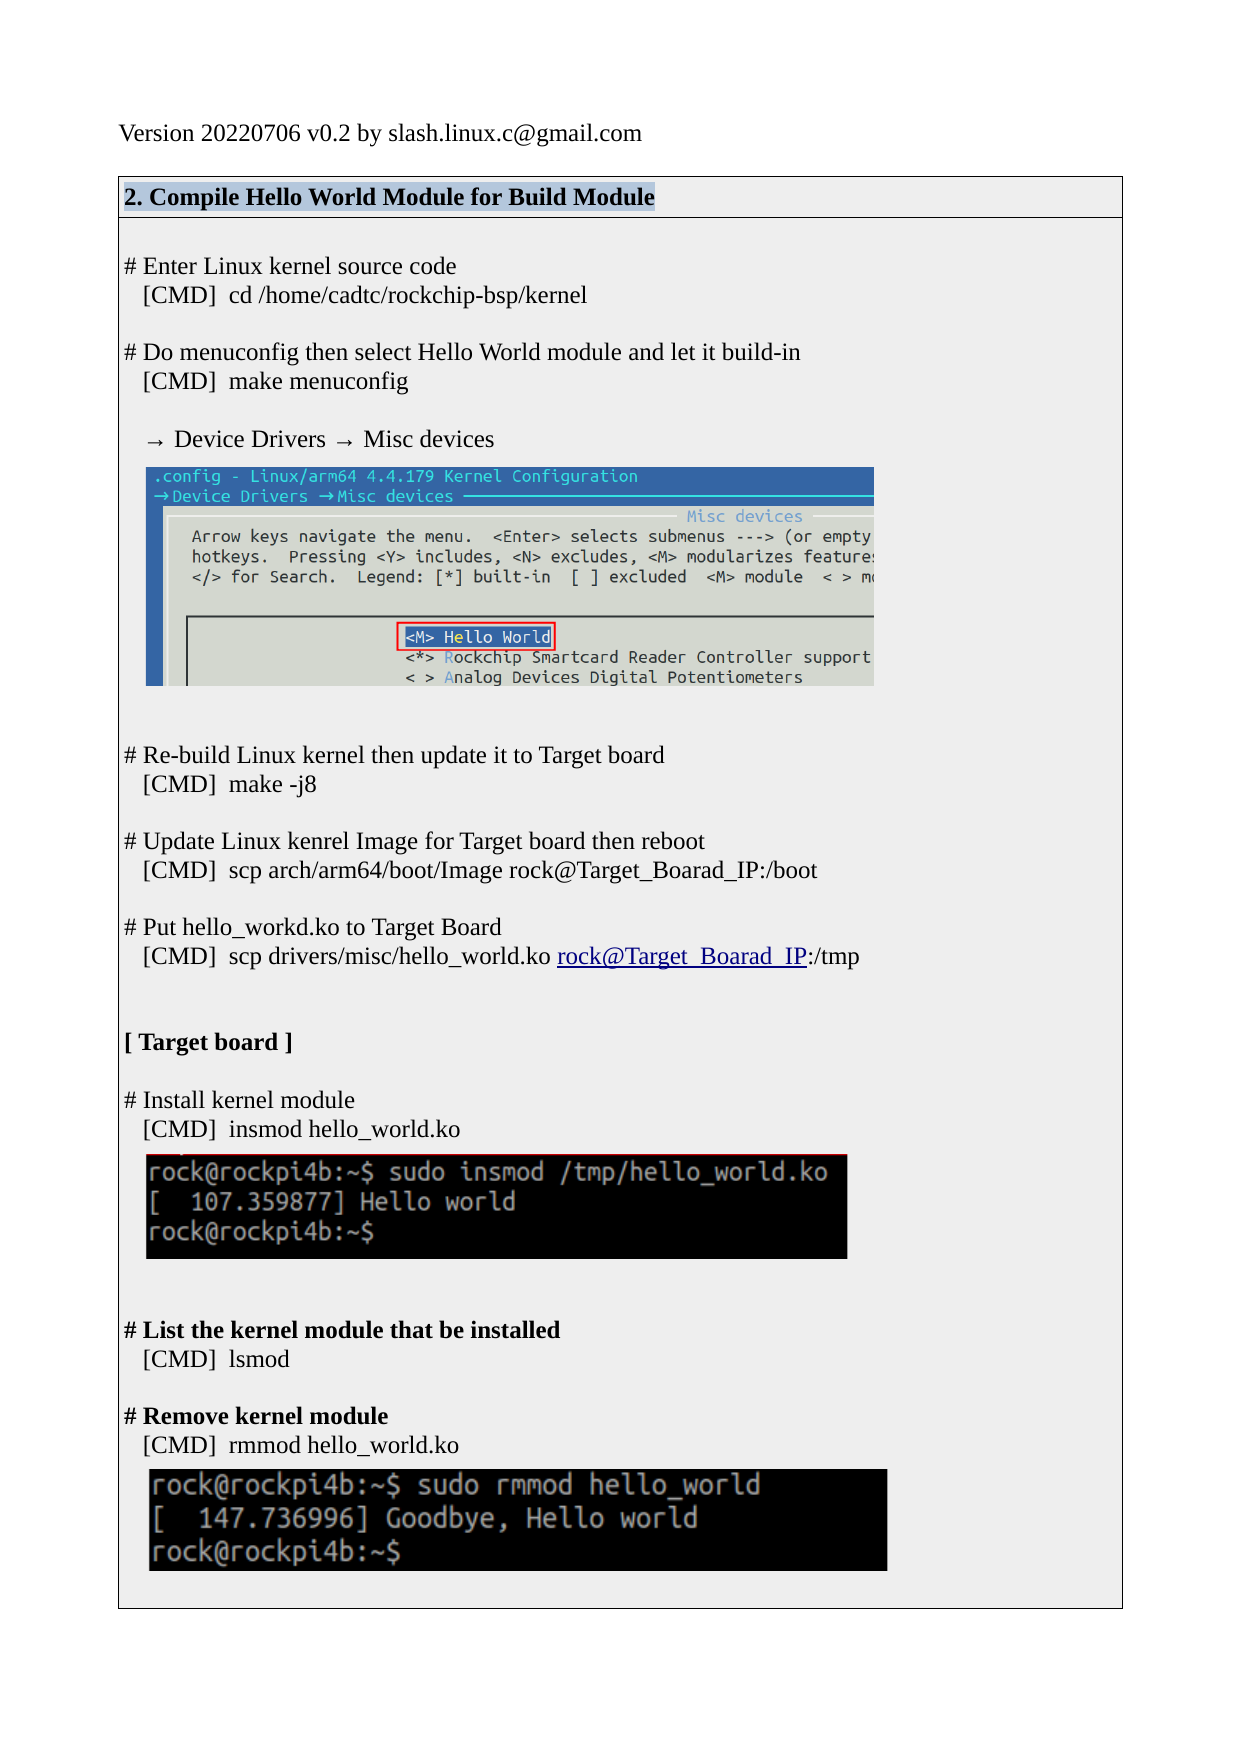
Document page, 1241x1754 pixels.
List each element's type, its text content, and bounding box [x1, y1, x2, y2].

table_header 2. Compile Hello World Module for Build Module [119, 177, 1122, 217]
picture [145, 1154, 848, 1259]
picture [148, 1469, 888, 1571]
picture [145, 467, 874, 686]
table_cell # Enter Linux kernel source code [CMD] cd /home/cadtc/rockchip-bsp/kernel # Do menuconfig then select Hello World module and let it build-in [CMD] make menuconfig → Device Drivers → Misc devices # Re-build Linux kernel then update it to Target board [CMD] make -j8 # Update Linux kenrel Image for Target board then reboot [CMD] scp arch/arm64/boot/Image rock@Target_Boarad_IP:/boot # Put hello_workd.ko to Target Board [CMD] scp drivers/misc/hello_world.ko rock@Target_Boarad_IP:/tmp [ Target board ] # Install kernel module [CMD] insmod hello_world.ko # List the kernel module that be installed [CMD] lsmod # Remove kernel module [CMD] rmmod hello_world.ko [119, 218, 1122, 1608]
